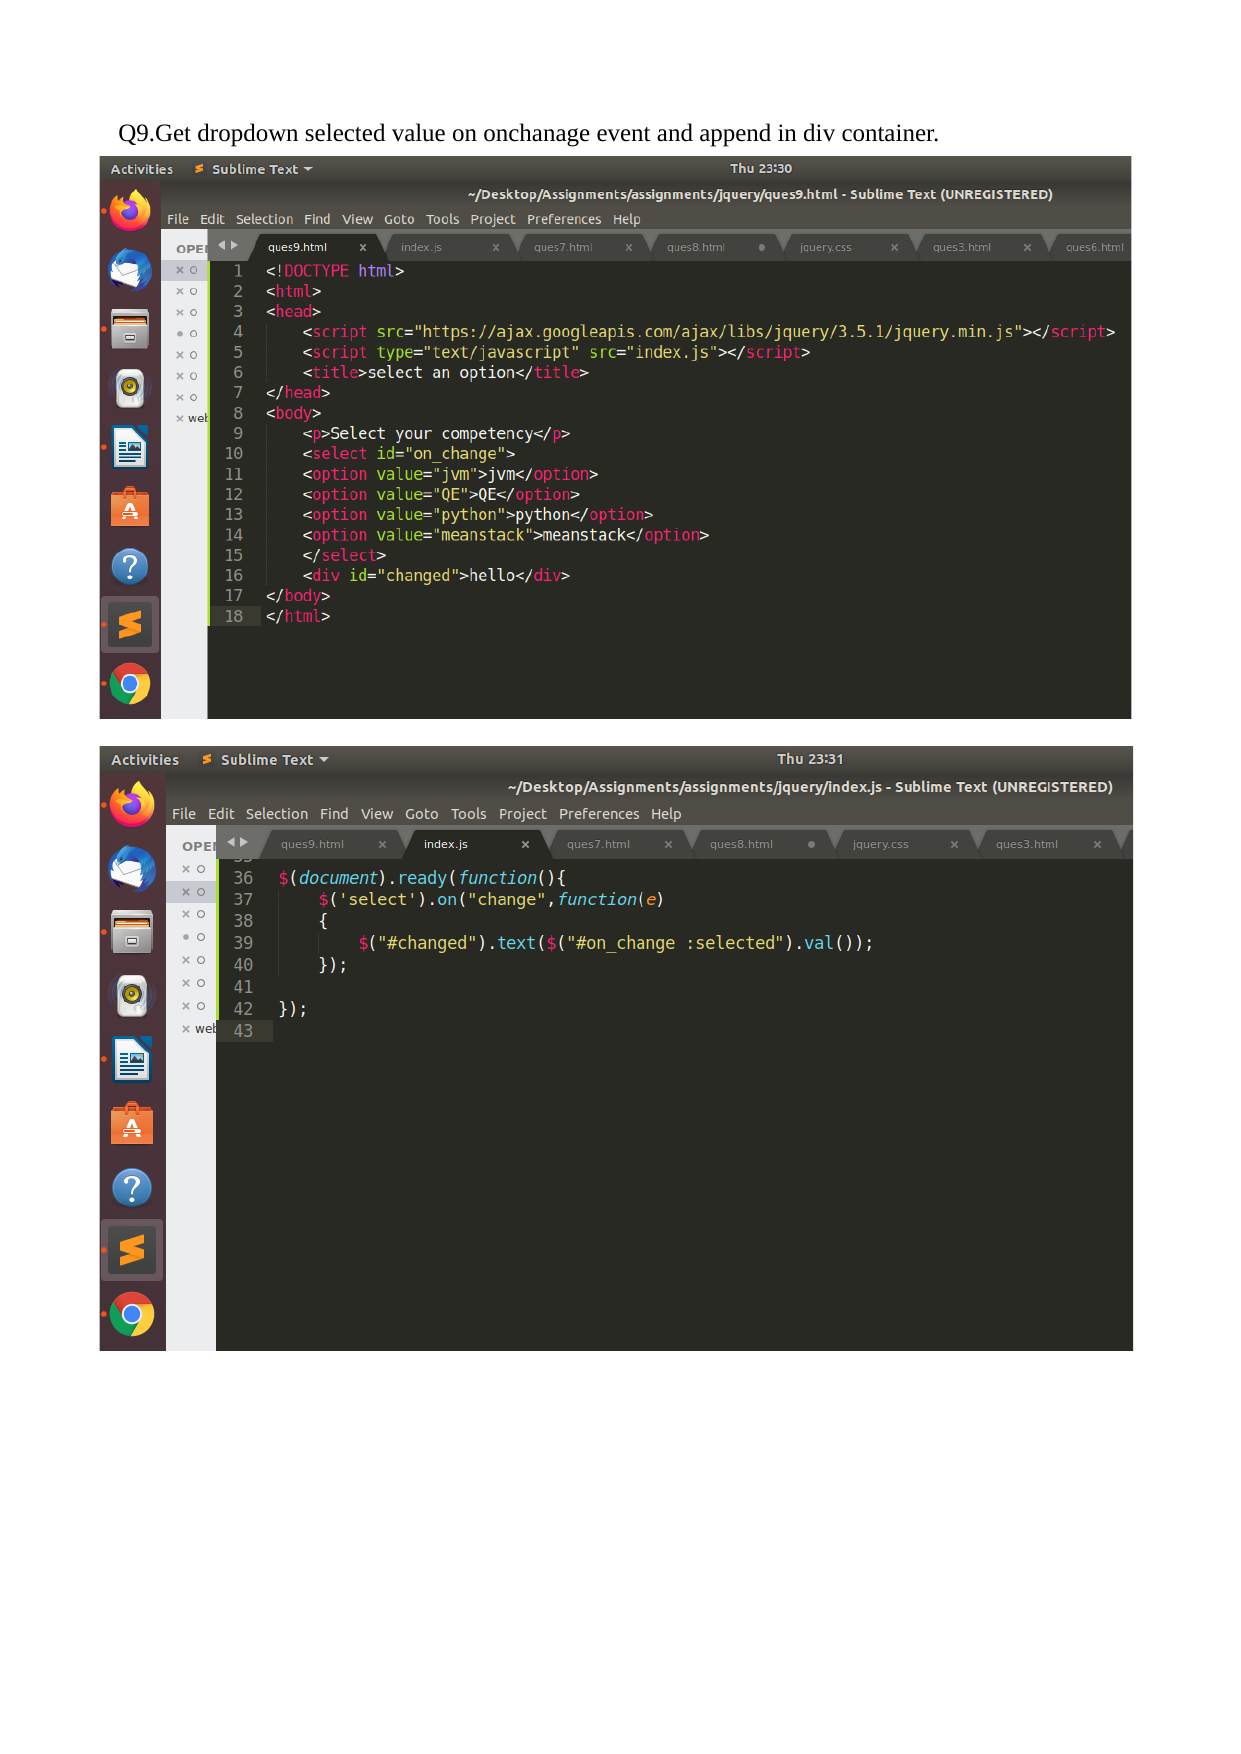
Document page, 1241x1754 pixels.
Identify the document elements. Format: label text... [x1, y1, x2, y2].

picture [99, 156, 1132, 719]
text Q9.Get dropdown selected value on onchanage event and append in div container. [118, 118, 1122, 147]
picture [99, 746, 1134, 1351]
